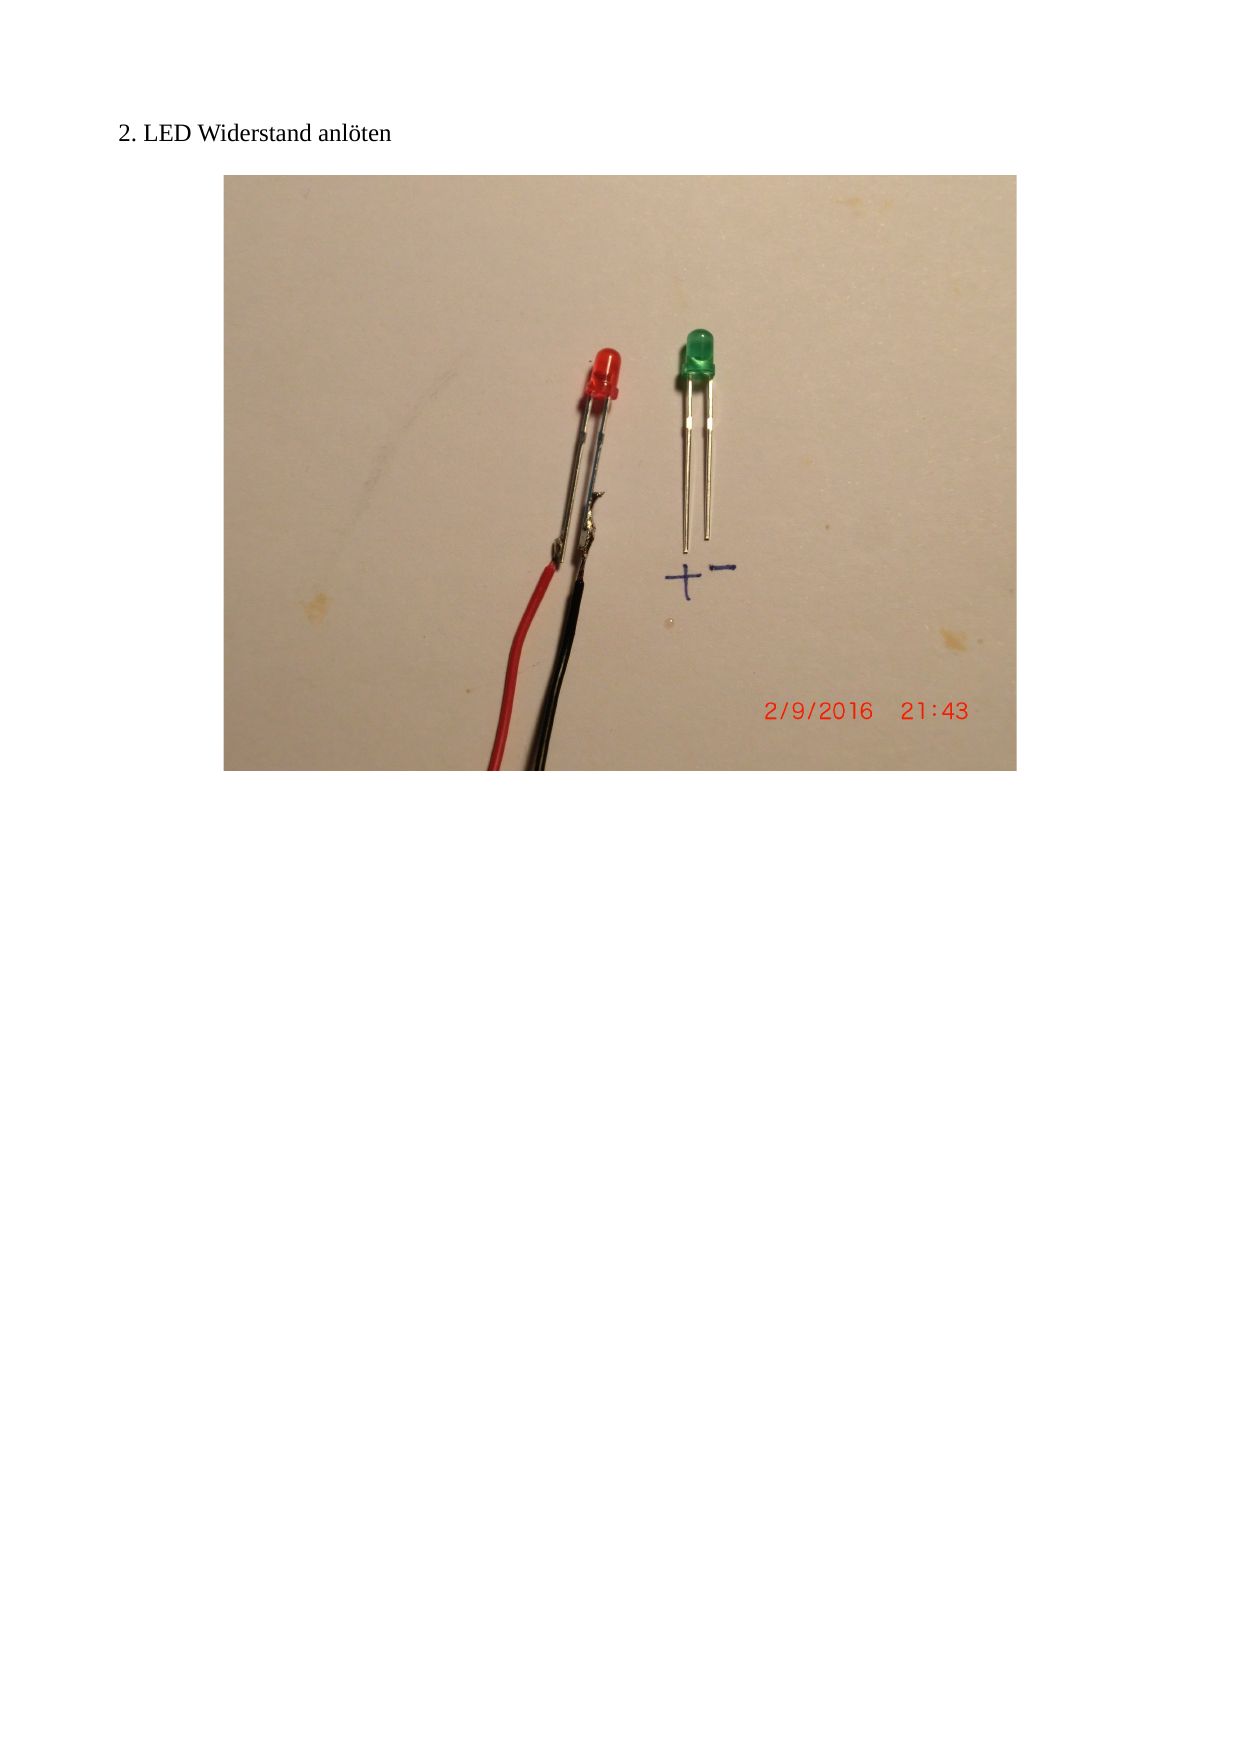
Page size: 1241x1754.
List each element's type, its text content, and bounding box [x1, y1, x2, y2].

picture [223, 175, 1017, 771]
text 2. LED Widerstand anlöten [118, 118, 1122, 147]
